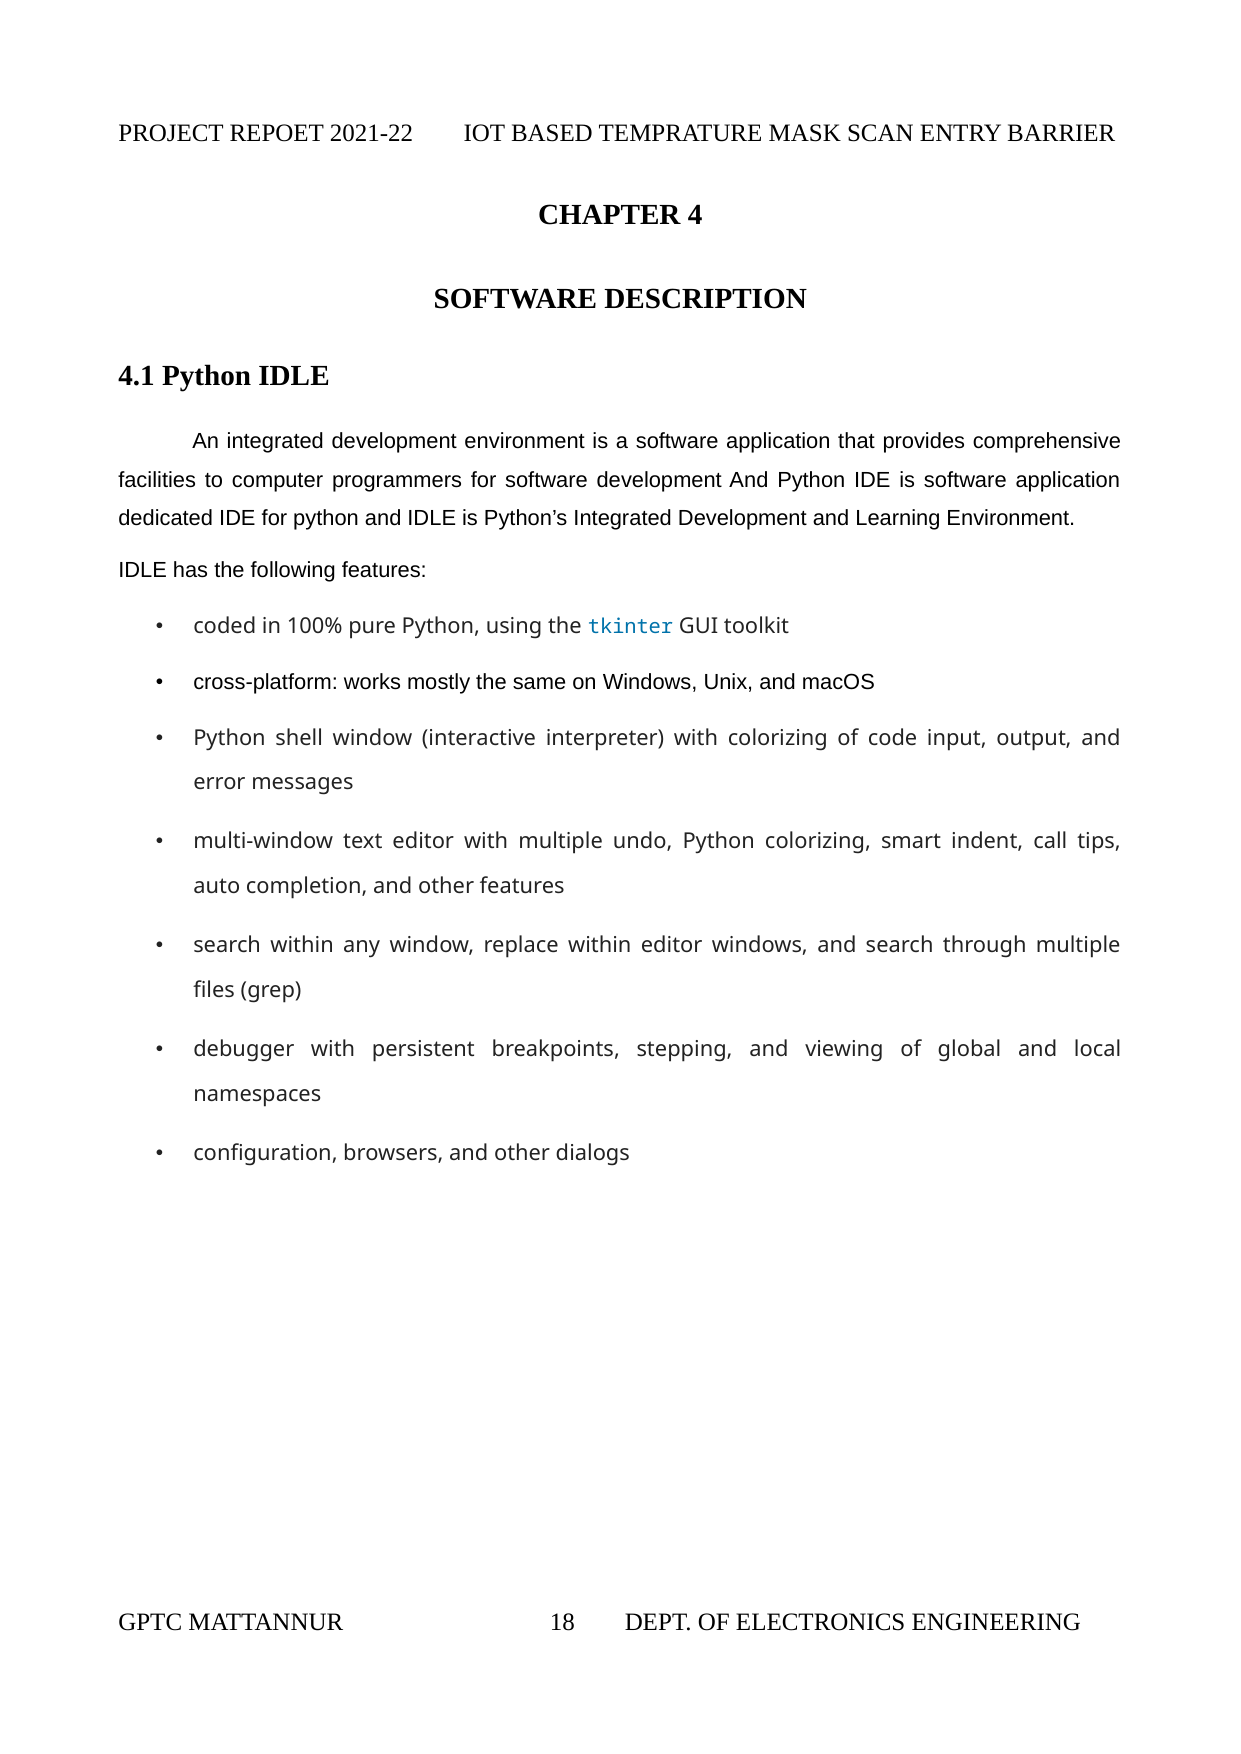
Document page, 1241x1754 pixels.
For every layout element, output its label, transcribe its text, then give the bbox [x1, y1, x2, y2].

text IDLE has the following features: [118, 557, 1122, 583]
text An integrated development environment is a software application that provides comprehensive facilities to computer programmers for software development And Python IDE is software application dedicated IDE for python and IDLE is Python’s Integrated Development and Learning Environment. [118, 421, 1122, 530]
list Python shell window (interactive interpreter) with colorizing of code input, output, and error messages [156, 721, 1122, 796]
list configuration, browsers, and other dialogs [156, 1137, 1122, 1167]
list search within any window, replace within editor windows, and search through multiple files (grep) [156, 929, 1122, 1004]
subtitle SOFTWARE DESCRIPTION [118, 281, 1122, 314]
list multi-window text editor with multiple undo, Python colorizing, smart indent, call tips, auto completion, and other features [156, 825, 1122, 900]
subtitle CHAPTER 4 [118, 197, 1122, 231]
subtitle 4.1 Python IDLE [118, 358, 1122, 392]
list cross-platform: works mostly the same on Windows, Unix, and macOS [156, 669, 1122, 694]
list coded in 100% pure Python, using the tkinter GUI toolkit [156, 610, 1122, 639]
list debugger with persistent breakpoints, stepping, and viewing of global and local namespaces [156, 1033, 1122, 1108]
